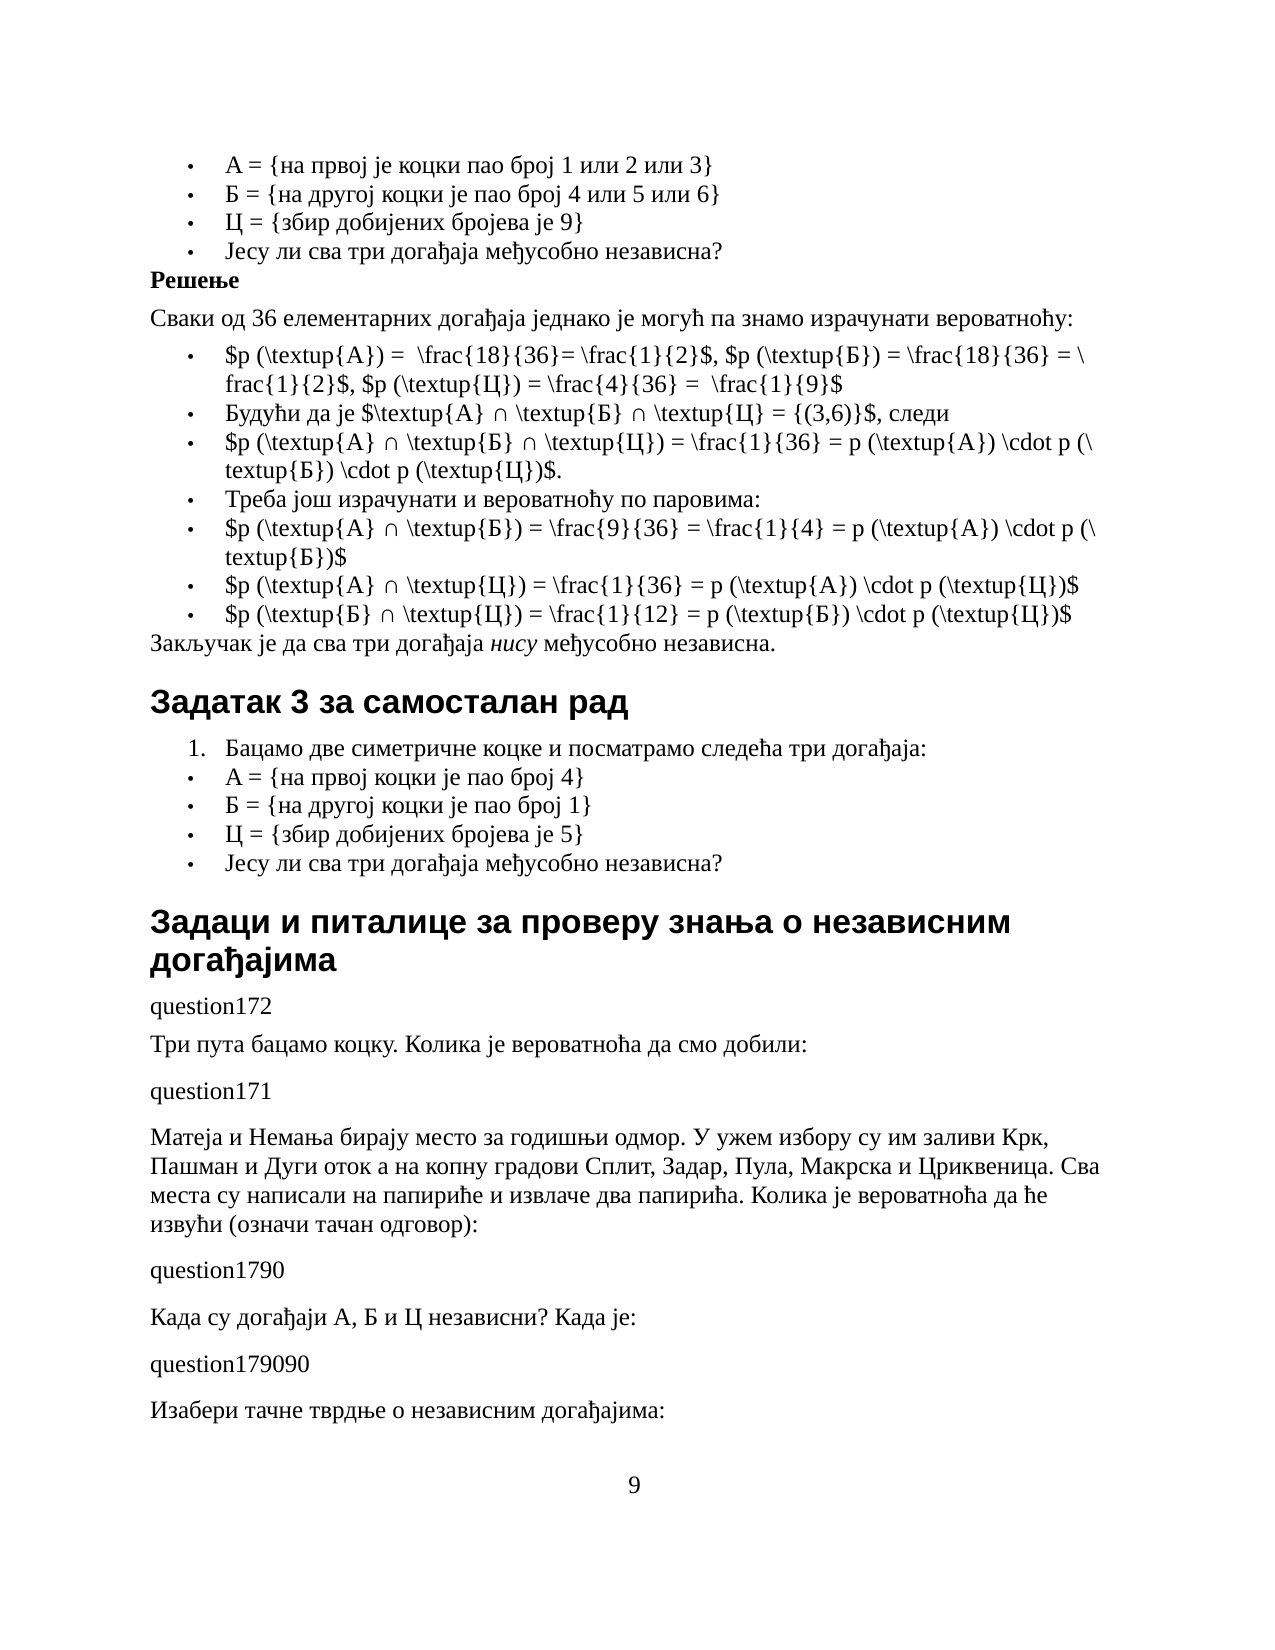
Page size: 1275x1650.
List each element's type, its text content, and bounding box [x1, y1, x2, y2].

list $p (\textup{А} ∩ \textup{Ц}) = \frac{1}{36} = p (\textup{А}) \cdot p (\textup{Ц})$ [187, 570, 1125, 599]
text question179090 [150, 1349, 1125, 1377]
text Сваки од 36 елементарних догађаја једнако је могућ па знамо израчунати вероватноћу: [150, 303, 1125, 331]
list Јесу ли сва три догађаја међусобно независна? [187, 236, 1125, 265]
subtitle Задатак 3 за самосталан рад [150, 682, 1125, 720]
list $p (\textup{Б} ∩ \textup{Ц}) = \frac{1}{12} = p (\textup{Б}) \cdot p (\textup{Ц})$ [187, 599, 1125, 628]
text Три пута бацамо коцку. Колика је вероватноћа да смо добили: [150, 1029, 1125, 1058]
text Решење [150, 265, 1125, 294]
list Ц = {збир добијених бројева је 5} [187, 819, 1125, 848]
list Бацамо две симетричне коцке и посматрамо следећа три догађаја: [187, 733, 1125, 762]
text question172 [150, 991, 1125, 1020]
list $p (\textup{А} ∩ \textup{Б}) = \frac{9}{36} = \frac{1}{4} = p (\textup{А}) \cdot p (\textup{Б})$ [187, 513, 1125, 570]
list Б = {на другој коцки је пао број 4 или 5 или 6} [187, 179, 1125, 207]
text Закључак је да сва три догађаја нису међусобно независна. [150, 628, 1125, 657]
list Будући да је $\textup{А} ∩ \textup{Б} ∩ \textup{Ц} = {(3,6)}$, следи [187, 398, 1125, 427]
list A = {на првој коцки је пао број 4} [187, 762, 1125, 790]
text Када су догађаји А, Б и Ц независни? Када је: [150, 1302, 1125, 1331]
list A = {на првој је коцки пао број 1 или 2 или 3} [187, 150, 1125, 179]
text question171 [150, 1076, 1125, 1104]
list $p (\textup{А}) = \frac{18}{36}= \frac{1}{2}$, $p (\textup{Б}) = \frac{18}{36} = \frac{1}{2}$, $p (\textup{Ц}) = \frac{4}{36} = \frac{1}{9}$ [187, 340, 1125, 398]
list $p (\textup{А} ∩ \textup{Б} ∩ \textup{Ц}) = \frac{1}{36} = p (\textup{А}) \cdot p (\textup{Б}) \cdot p (\textup{Ц})$. [187, 427, 1125, 484]
list Треба још израчунати и вероватноћу по паровима: [187, 484, 1125, 513]
list Б = {на другој коцки је пао број 1} [187, 790, 1125, 819]
list Ц = {збир добијених бројева је 9} [187, 207, 1125, 236]
text question1790 [150, 1255, 1125, 1284]
text Изабери тачне тврдње о независним догађајима: [150, 1395, 1125, 1424]
list Јесу ли сва три догађаја међусобно независна? [187, 848, 1125, 877]
subtitle Задаци и питалице за проверу знања о независним догађајима [150, 902, 1125, 979]
text Матеја и Немања бирају место за годишњи одмор. У ужем избору су им заливи Крк, Пашман и Дуги оток а на копну градови Сплит, Задар, Пула, Макрска и Цриквеница. Сва места су написали на папириће и извлаче два папирића. Колика је вероватноћа да ће извући (означи тачан одговор): [150, 1122, 1125, 1237]
